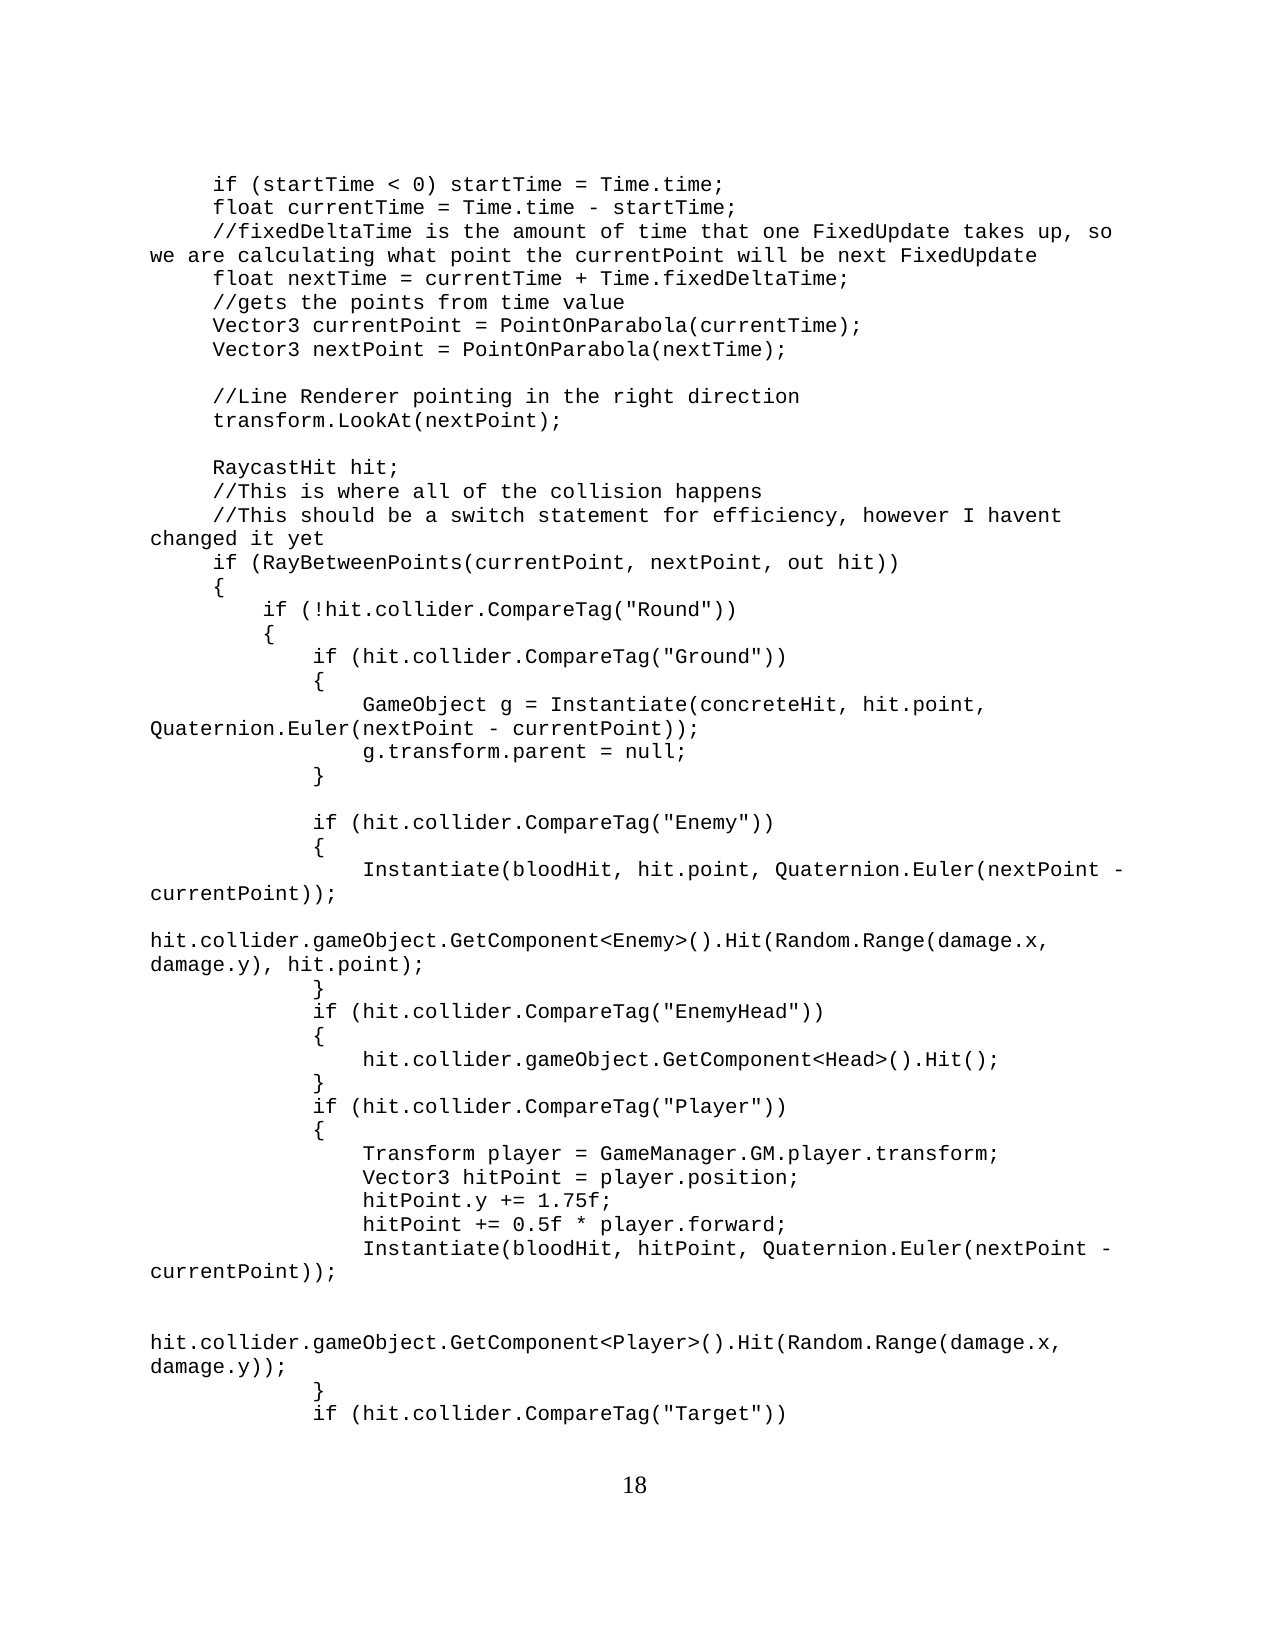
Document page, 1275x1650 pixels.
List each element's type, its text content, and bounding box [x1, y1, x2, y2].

text hitPoint.y += 1.75f; [150, 1190, 1125, 1214]
text Vector3 hitPoint = player.position; [150, 1167, 1125, 1190]
text { [150, 670, 1125, 694]
text if (hit.collider.CompareTag("Player")) [150, 1096, 1125, 1119]
text GameObject g = Instantiate(concreteHit, hit.point, Quaternion.Euler(nextPoint - currentPoint)); [150, 694, 1125, 741]
text Instantiate(bloodHit, hit.point, Quaternion.Euler(nextPoint - currentPoint)); [150, 859, 1125, 907]
text if (hit.collider.CompareTag("EnemyHead")) [150, 1001, 1125, 1025]
text hit.collider.gameObject.GetComponent<Head>().Hit(); [150, 1048, 1125, 1072]
text hitPoint += 0.5f * player.forward; [150, 1214, 1125, 1238]
text { [150, 836, 1125, 859]
text //This is where all of the collision happens [150, 481, 1125, 505]
text Transform player = GameManager.GM.player.transform; [150, 1143, 1125, 1167]
text } [150, 765, 1125, 788]
text transform.LookAt(nextPoint); [150, 410, 1125, 434]
text //This should be a switch statement for efficiency, however I havent changed it yet [150, 505, 1125, 552]
text hit.collider.gameObject.GetComponent<Player>().Hit(Random.Range(damage.x, damage.y)); [150, 1309, 1125, 1379]
text if (hit.collider.CompareTag("Ground")) [150, 647, 1125, 670]
text hit.collider.gameObject.GetComponent<Enemy>().Hit(Random.Range(damage.x, damage.y), hit.point); [150, 907, 1125, 978]
text float nextTime = currentTime + Time.fixedDeltaTime; [150, 268, 1125, 292]
text } [150, 1379, 1125, 1403]
text if (RayBetweenPoints(currentPoint, nextPoint, out hit)) [150, 552, 1125, 576]
text float currentTime = Time.time - startTime; [150, 197, 1125, 221]
text } [150, 1072, 1125, 1096]
text if (!hit.collider.CompareTag("Round")) [150, 599, 1125, 623]
text Instantiate(bloodHit, hitPoint, Quaternion.Euler(nextPoint - currentPoint)); [150, 1238, 1125, 1285]
text RaycastHit hit; [150, 457, 1125, 481]
text if (startTime < 0) startTime = Time.time; [150, 174, 1125, 197]
text } [150, 978, 1125, 1001]
text Vector3 currentPoint = PointOnParabola(currentTime); [150, 316, 1125, 339]
text if (hit.collider.CompareTag("Target")) [150, 1403, 1125, 1427]
text { [150, 1119, 1125, 1143]
text //gets the points from time value [150, 292, 1125, 316]
text { [150, 623, 1125, 647]
text { [150, 1025, 1125, 1048]
text { [150, 576, 1125, 599]
text if (hit.collider.CompareTag("Enemy")) [150, 812, 1125, 836]
text Vector3 nextPoint = PointOnParabola(nextTime); [150, 339, 1125, 363]
text g.transform.parent = null; [150, 741, 1125, 765]
text //fixedDeltaTime is the amount of time that one FixedUpdate takes up, so we are calculating what point the currentPoint will be next FixedUpdate [150, 221, 1125, 268]
text //Line Renderer pointing in the right direction [150, 386, 1125, 410]
